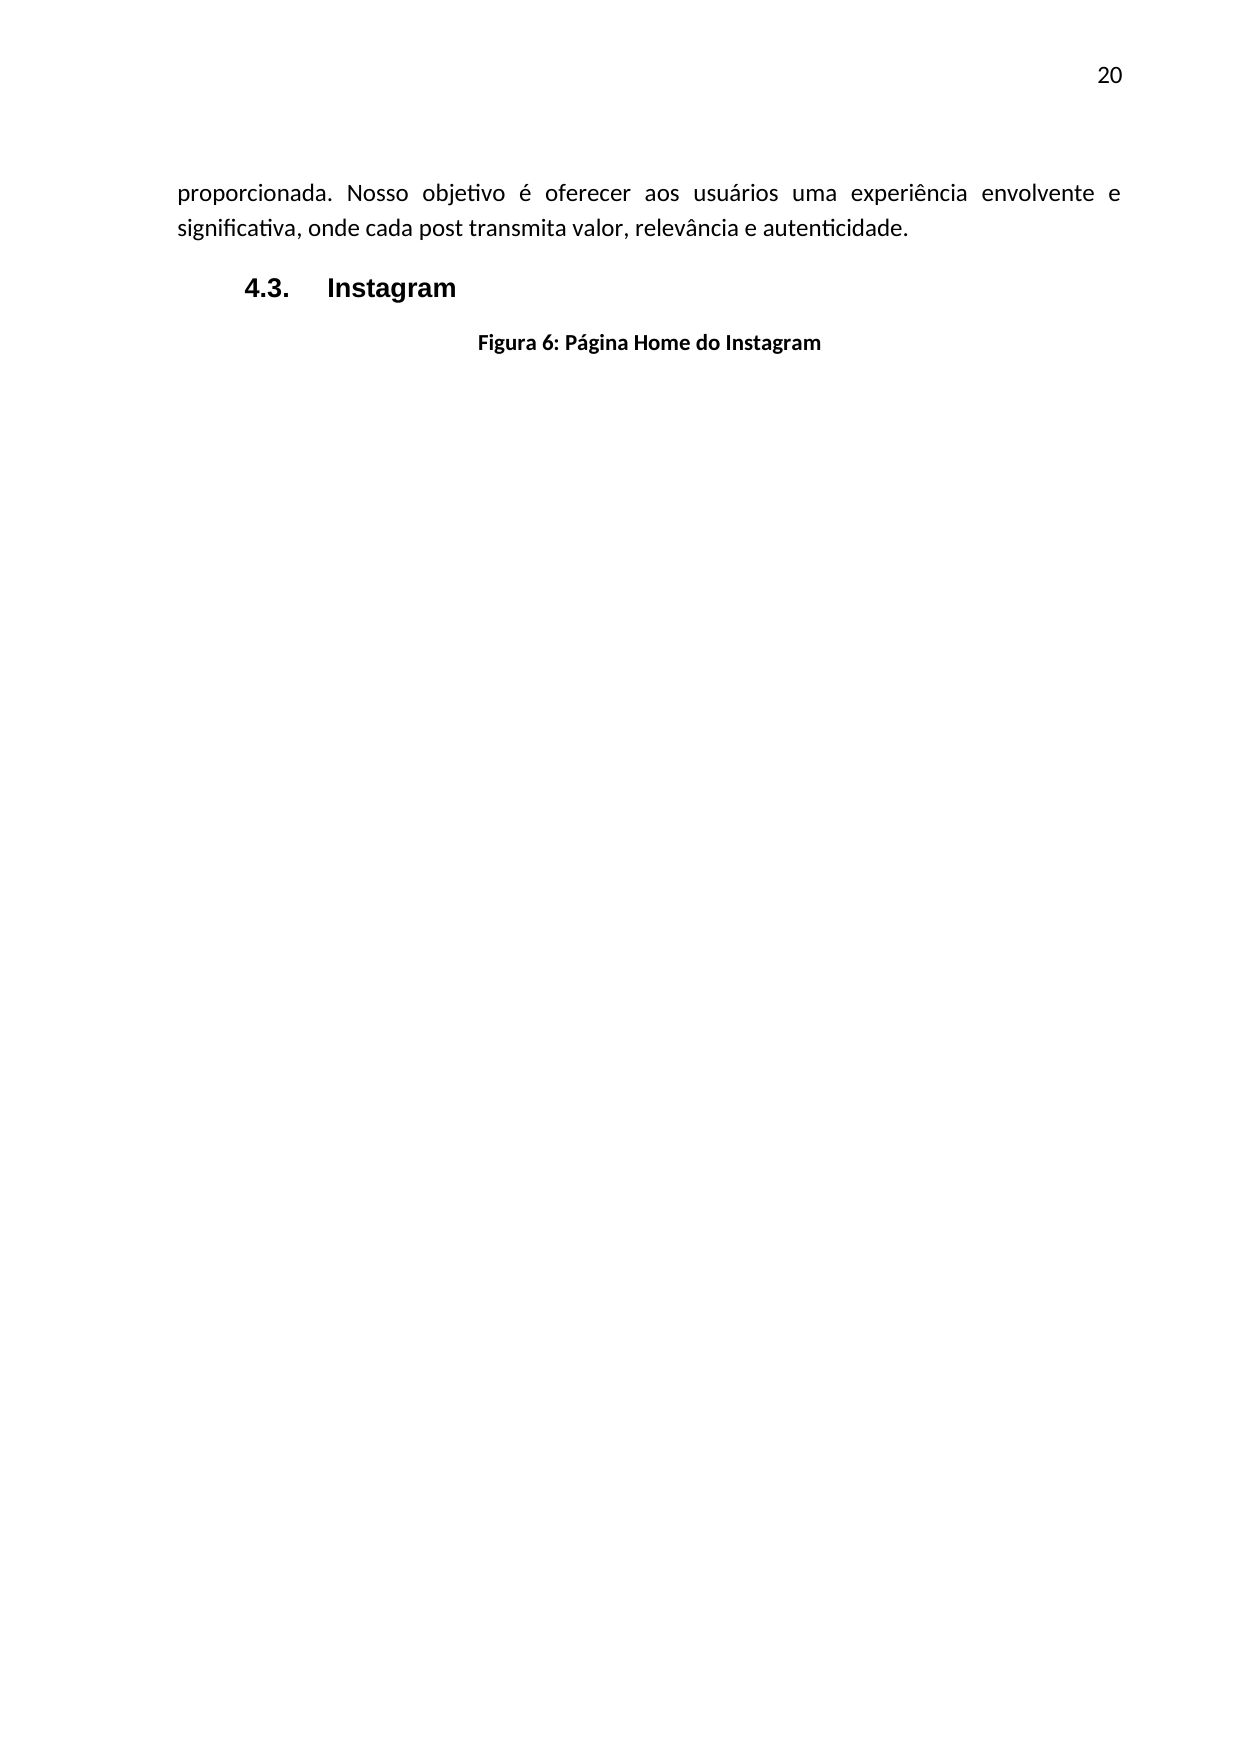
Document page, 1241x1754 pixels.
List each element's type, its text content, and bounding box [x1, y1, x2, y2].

subtitle Figura 6: Página Home do Instagram [177, 328, 1122, 356]
text proporcionada. Nosso objetivo é oferecer aos usuários uma experiência envolvente e significativa, onde cada post transmita valor, relevância e autenticidade. [177, 177, 1122, 243]
subtitle Instagram [289, 272, 1122, 303]
